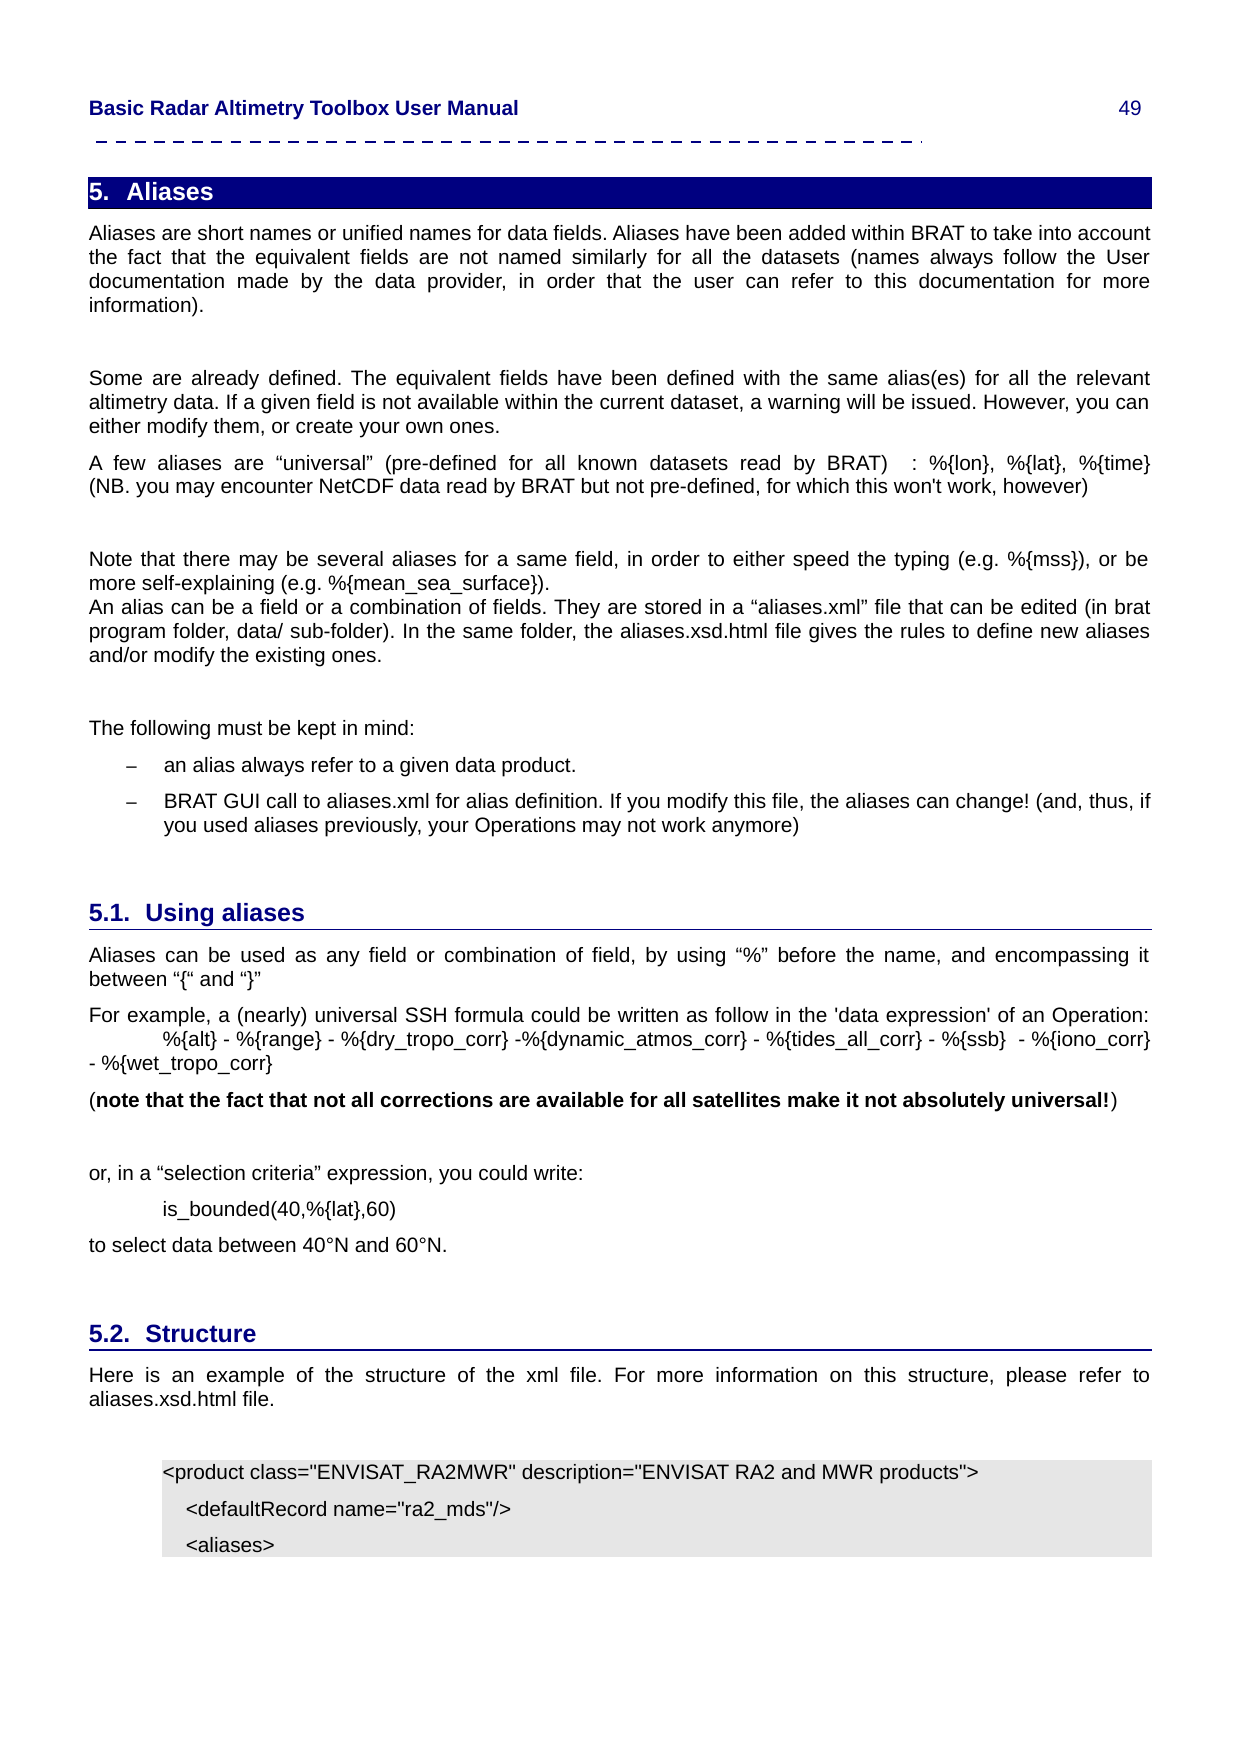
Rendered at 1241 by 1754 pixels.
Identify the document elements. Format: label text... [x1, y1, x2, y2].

text to select data between 40°N and 60°N. [88, 1233, 1152, 1257]
text <aliases> [162, 1533, 1152, 1557]
list an alias always refer to a given data product. [126, 752, 1152, 776]
subtitle Aliases [88, 177, 1152, 209]
subtitle Structure [88, 1319, 1152, 1351]
text <defaultRecord name="ra2_mds"/> [162, 1496, 1152, 1520]
text Note that there may be several aliases for a same field, in order to either speed the typing (e.g. %{mss}), or be more self-explaining (e.g. %{mean_sea_surface}). An alias can be a field or a combination of fields. They are stored in a “aliases.xml” file that can be edited (in brat program folder, data/ sub-folder). In the same folder, the aliases.xsd.html file gives the rules to define new aliases and/or modify the existing ones. [88, 547, 1152, 667]
text Here is an example of the structure of the xml file. For more information on this structure, please refer to aliases.xsd.html file. [88, 1363, 1152, 1411]
text or, in a “selection criteria” expression, you could write: [88, 1160, 1152, 1184]
text Aliases can be used as any field or combination of field, by using “%” before the name, and encompassing it between “{“ and “}” [88, 943, 1152, 991]
text Some are already defined. The equivalent fields have been defined with the same alias(es) for all the relevant altimetry data. If a given field is not available within the current dataset, a warning will be issued. However, you can either modify them, or create your own ones. [88, 366, 1152, 438]
text <product class="ENVISAT_RA2MWR" description="ENVISAT RA2 and MWR products"> [162, 1460, 1152, 1484]
text is_bounded(40,%{lat},60) [88, 1197, 1152, 1221]
text A few aliases are “universal” (pre-defined for all known datasets read by BRAT) : %{lon}, %{lat}, %{time} (NB. you may encounter NetCDF data read by BRAT but not pre-defined, for which this won't work, however) [88, 450, 1152, 498]
list BRAT GUI call to aliases.xml for alias definition. If you modify this file, the aliases can change! (and, thus, if you used aliases previously, your Operations may not work anymore) [126, 789, 1152, 837]
text For example, a (nearly) universal SSH formula could be written as follow in the 'data expression' of an Operation: %{alt} - %{range} - %{dry_tropo_corr} -%{dynamic_atmos_corr} - %{tides_all_corr} - %{ssb} - %{iono_corr} - %{wet_tropo_corr} [88, 1003, 1152, 1075]
text Aliases are short names or unified names for data fields. Aliases have been added within BRAT to take into account the fact that the equivalent fields are not named similarly for all the datasets (names always follow the User documentation made by the data provider, in order that the user can refer to this documentation for more information). [88, 221, 1152, 317]
subtitle Using aliases [88, 898, 1152, 930]
text (note that the fact that not all corrections are available for all satellites make it not absolutely universal!) [88, 1087, 1152, 1111]
text The following must be kept in mind: [88, 716, 1152, 740]
